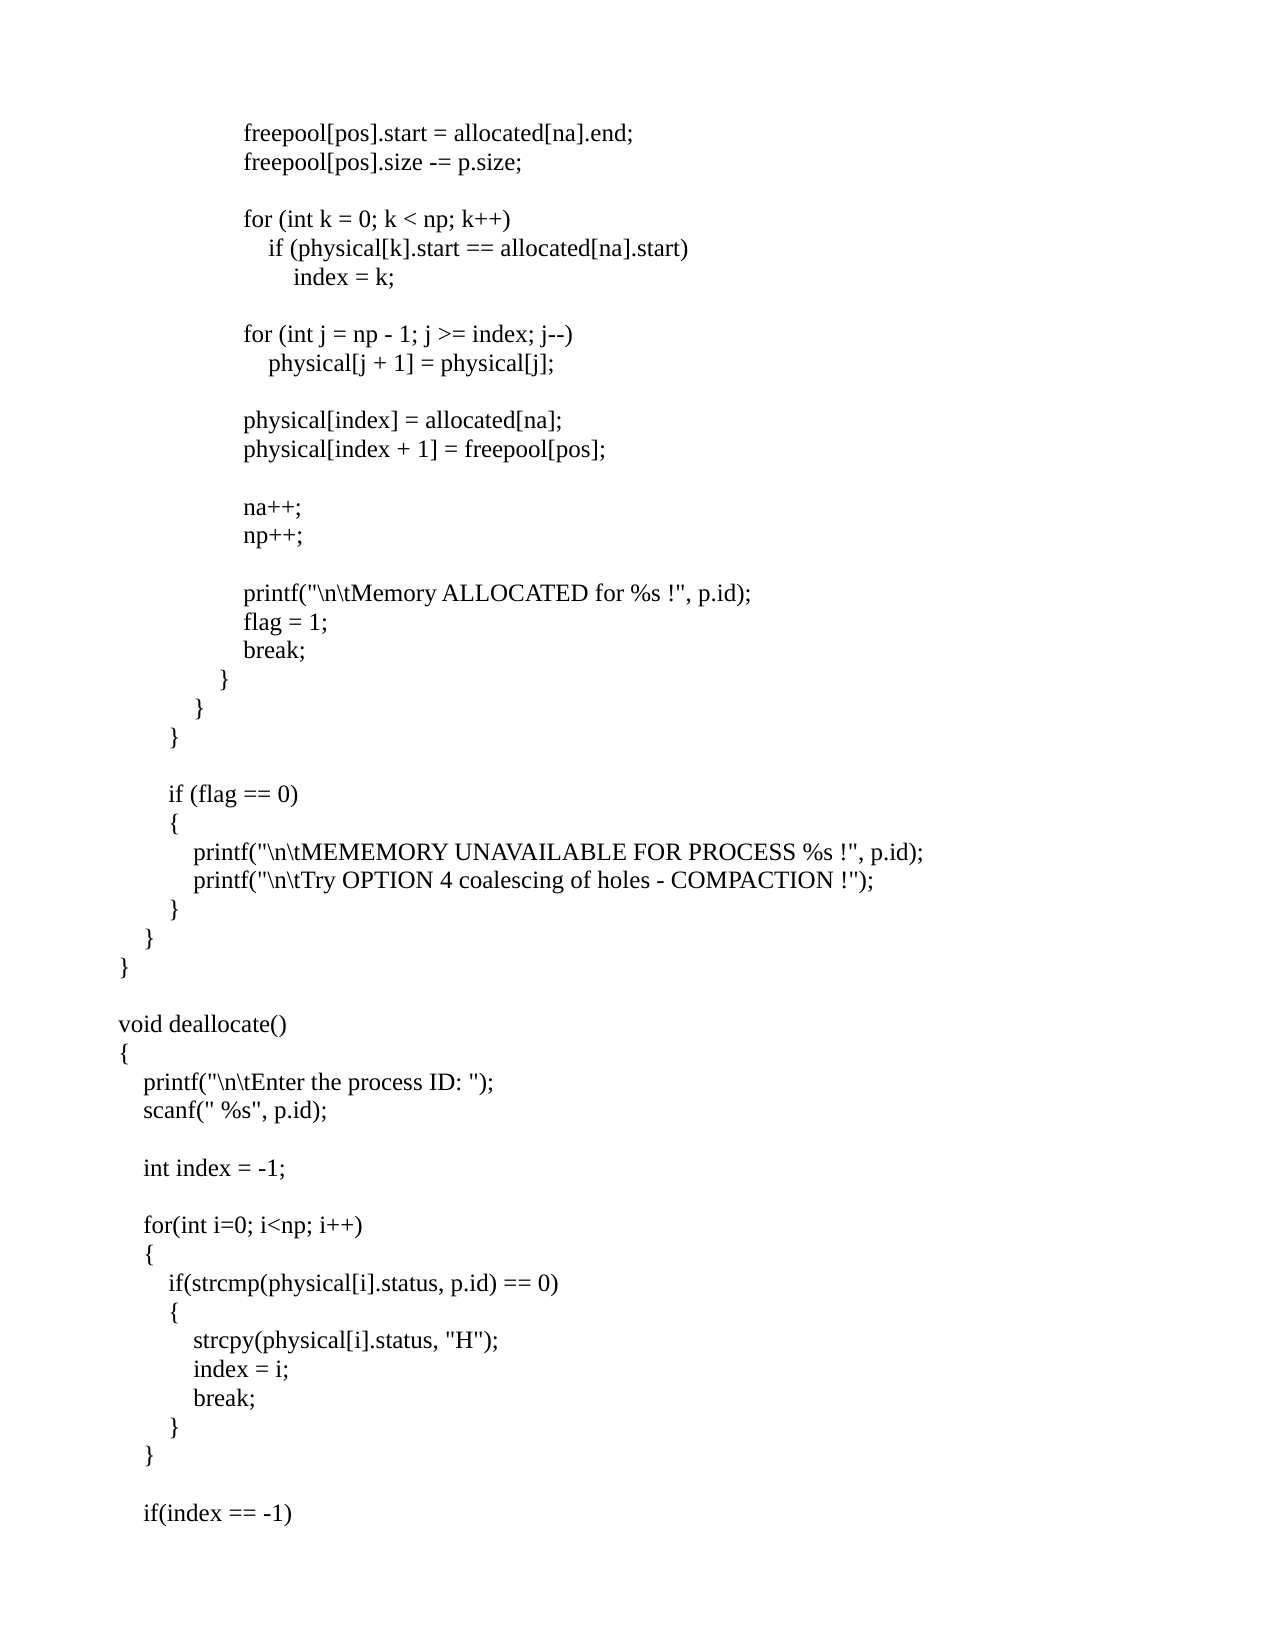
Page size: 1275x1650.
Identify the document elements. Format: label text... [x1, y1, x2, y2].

text for (int k = 0; k < np; k++) [118, 204, 1157, 233]
text } [118, 693, 1157, 722]
text flag = 1; [118, 607, 1157, 636]
text for (int j = np - 1; j >= index; j--) [118, 319, 1157, 348]
text } [118, 923, 1157, 952]
text } [118, 722, 1157, 751]
text if(index == -1) [118, 1498, 1157, 1527]
text int index = -1; [118, 1153, 1157, 1182]
text { [118, 1297, 1157, 1326]
text void deallocate() [118, 1009, 1157, 1038]
text printf("\n\tTry OPTION 4 coalescing of holes - COMPACTION !"); [118, 866, 1157, 894]
text index = k; [118, 262, 1157, 291]
text na++; [118, 492, 1157, 521]
text physical[index] = allocated[na]; [118, 406, 1157, 434]
text printf("\n\tMEMEMORY UNAVAILABLE FOR PROCESS %s !", p.id); [118, 837, 1157, 866]
text { [118, 808, 1157, 837]
text } [118, 894, 1157, 923]
text scanf(" %s", p.id); [118, 1096, 1157, 1124]
text index = i; [118, 1354, 1157, 1383]
text printf("\n\tMemory ALLOCATED for %s !", p.id); [118, 578, 1157, 607]
text { [118, 1239, 1157, 1268]
text physical[index + 1] = freepool[pos]; [118, 434, 1157, 463]
text np++; [118, 521, 1157, 549]
text freepool[pos].size -= p.size; [118, 147, 1157, 176]
text break; [118, 636, 1157, 664]
text { [118, 1038, 1157, 1067]
text if (flag == 0) [118, 779, 1157, 808]
text strcpy(physical[i].status, "H"); [118, 1326, 1157, 1354]
text for(int i=0; i<np; i++) [118, 1211, 1157, 1239]
text freepool[pos].start = allocated[na].end; [118, 118, 1157, 147]
text printf("\n\tEnter the process ID: "); [118, 1067, 1157, 1096]
text } [118, 1412, 1157, 1441]
text break; [118, 1383, 1157, 1412]
text if(strcmp(physical[i].status, p.id) == 0) [118, 1268, 1157, 1297]
text } [118, 952, 1157, 981]
text } [118, 1441, 1157, 1469]
text physical[j + 1] = physical[j]; [118, 348, 1157, 377]
text if (physical[k].start == allocated[na].start) [118, 233, 1157, 262]
text } [118, 664, 1157, 693]
